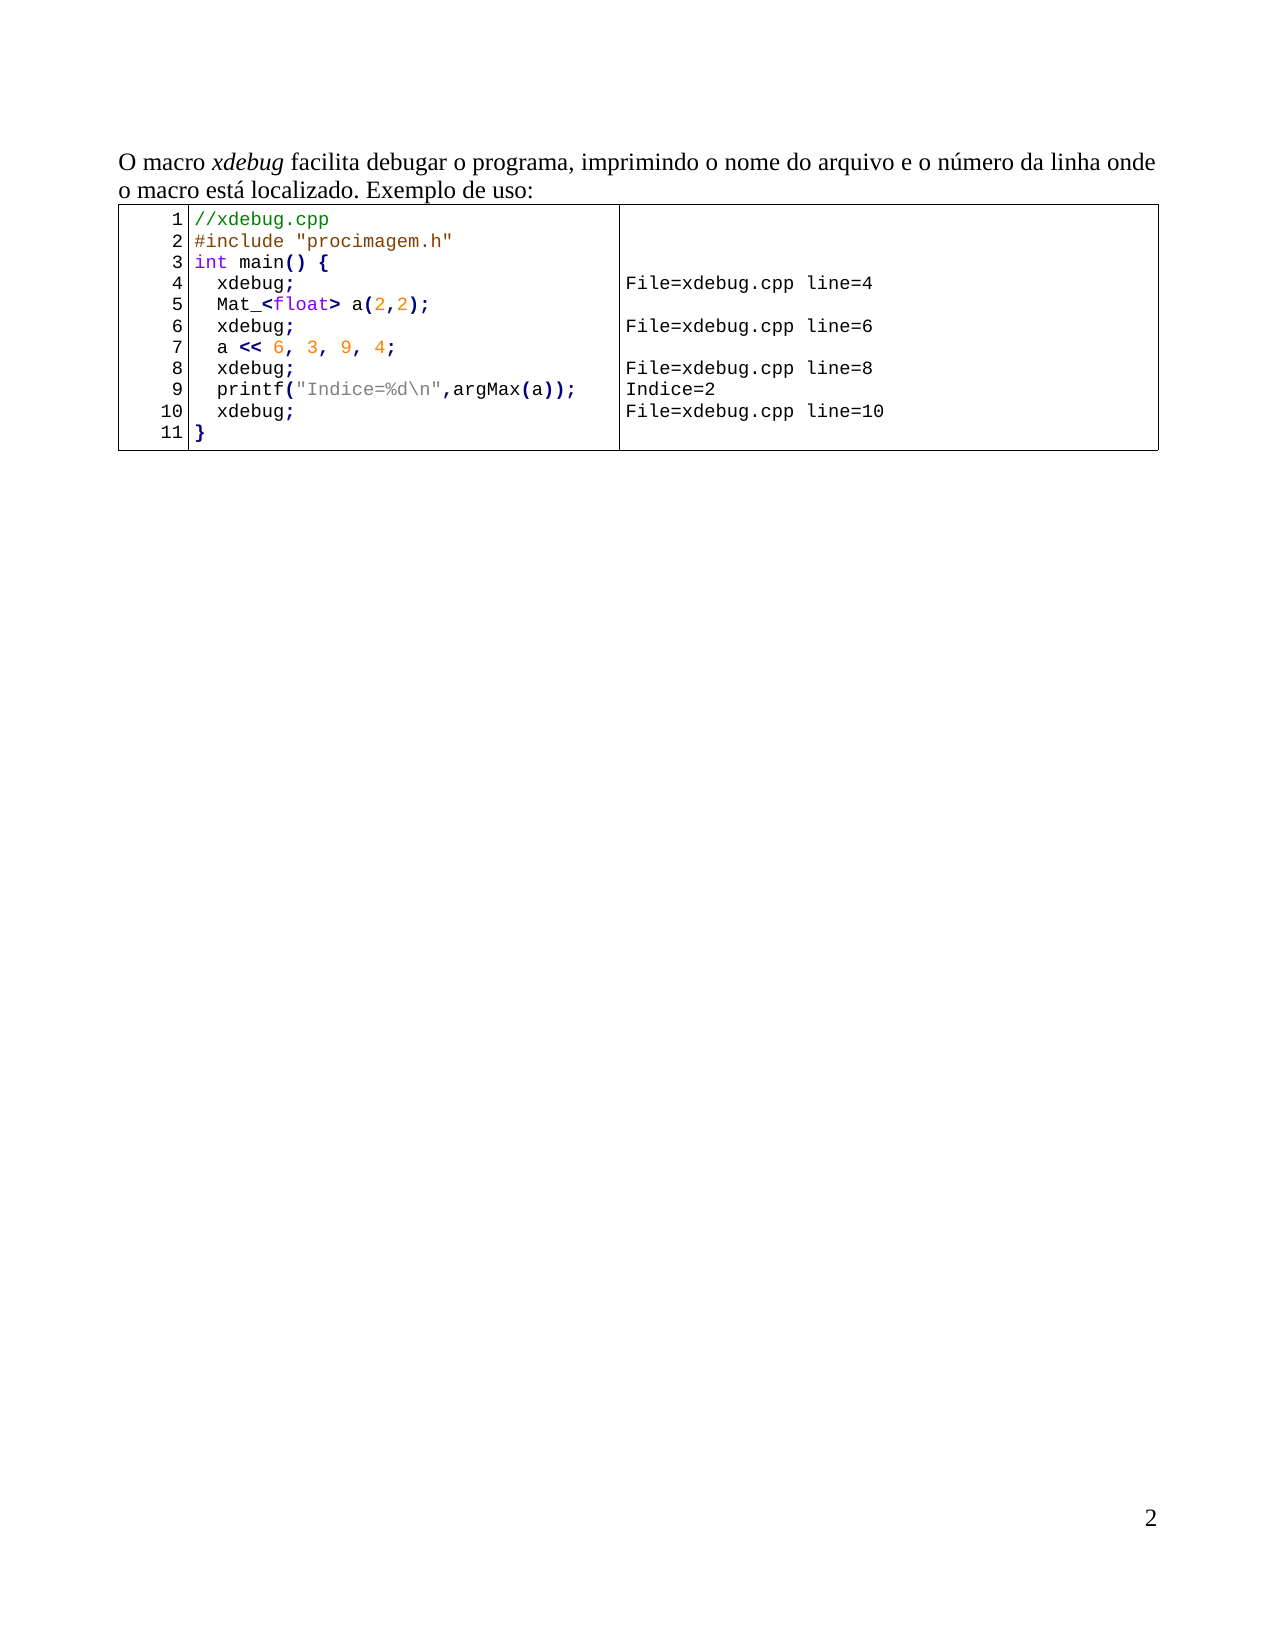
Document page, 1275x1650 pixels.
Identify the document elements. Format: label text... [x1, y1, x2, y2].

text O macro xdebug facilita debugar o programa, imprimindo o nome do arquivo e o número da linha onde o macro está localizado. Exemplo de uso: [118, 147, 1157, 204]
table_header 1 2 3 4 5 6 7 8 9 10 11 [119, 205, 188, 450]
table_header //xdebug.cpp #include "procimagem.h" int main() { xdebug; Mat_<float> a(2,2); xdebug; a << 6, 3, 9, 4; xdebug; printf("Indice=%d\n",argMax(a)); xdebug; } [189, 205, 619, 450]
table_header File=xdebug.cpp line=4 File=xdebug.cpp line=6 File=xdebug.cpp line=8 Indice=2 File=xdebug.cpp line=10 [620, 205, 1158, 450]
